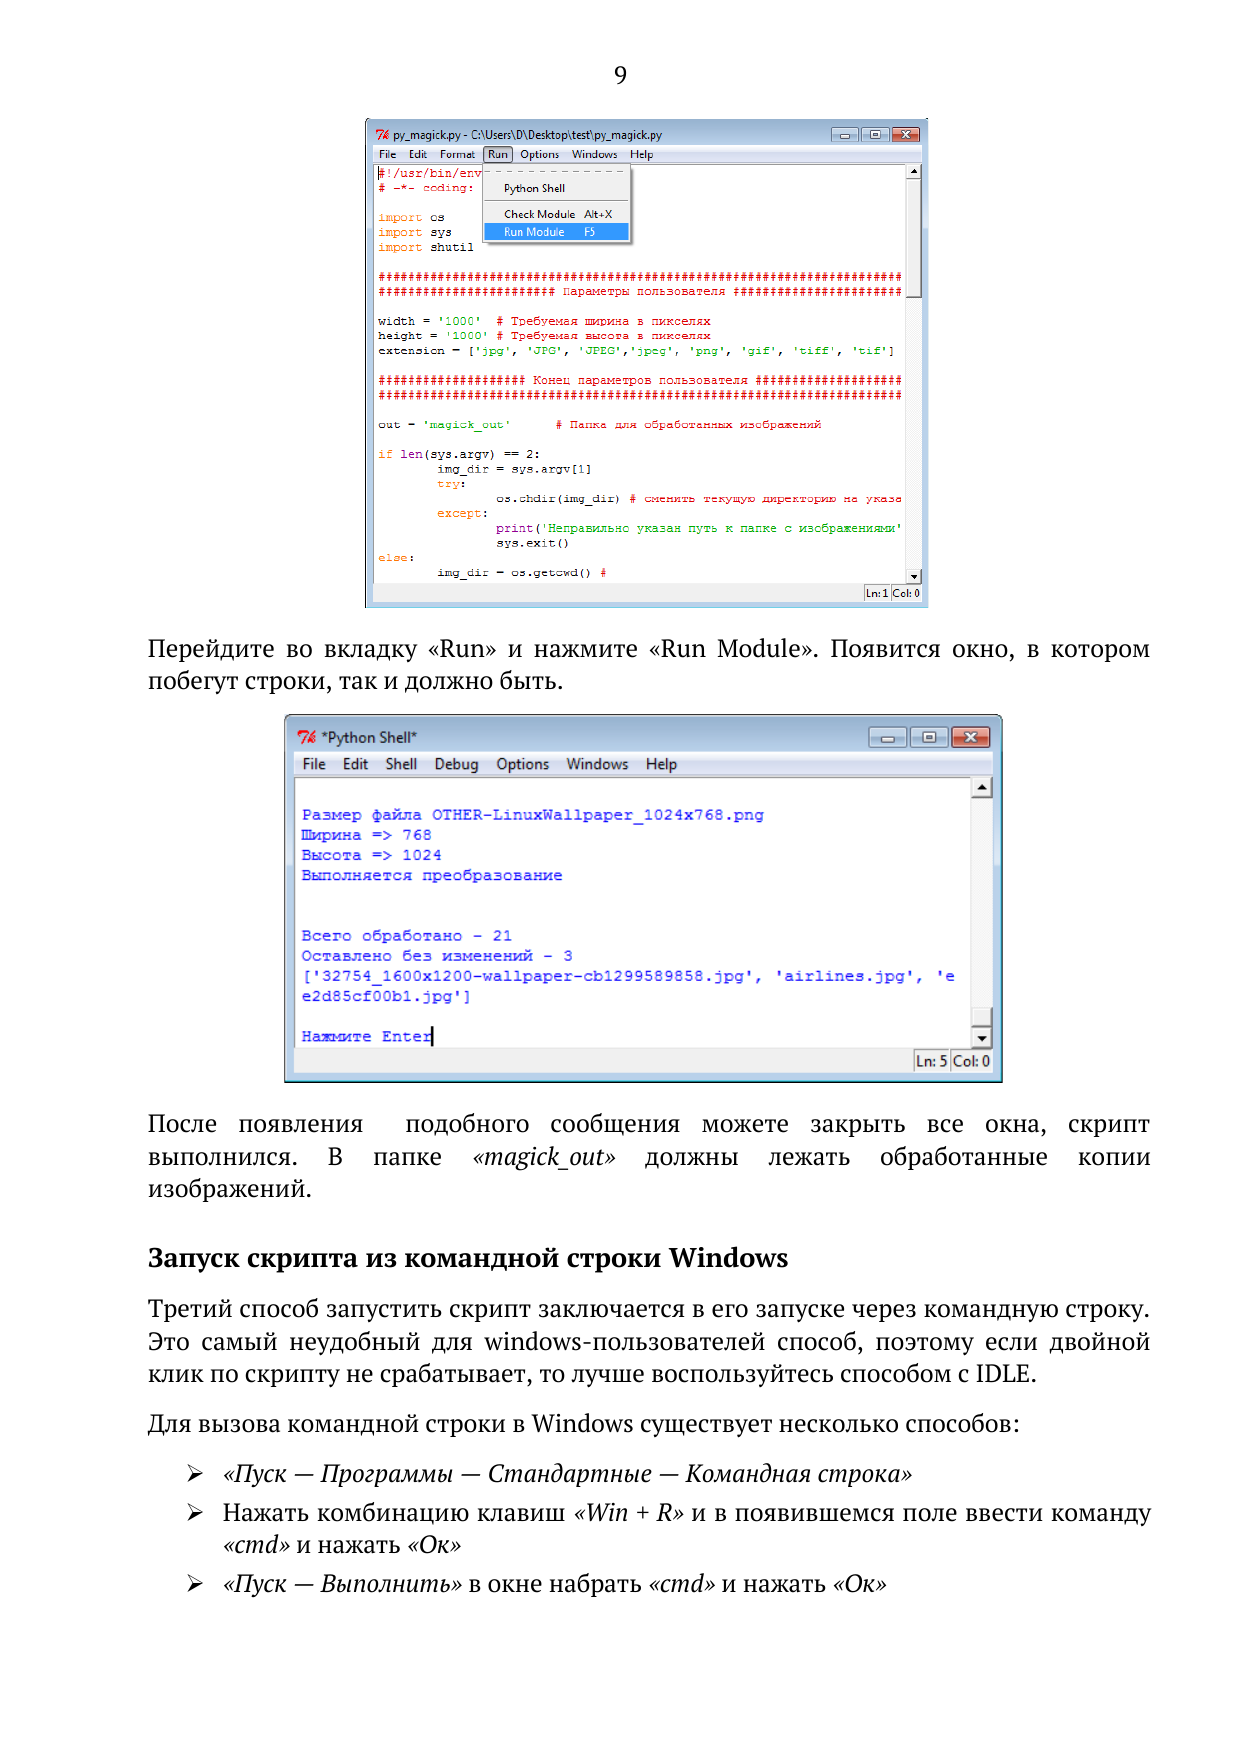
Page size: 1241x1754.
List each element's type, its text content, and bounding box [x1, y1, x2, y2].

text После появления подобного сообщения можете закрыть все окна, скрипт выполнился. В папке «magick_out» должны лежать обработанные копии изображений. [148, 1107, 1152, 1204]
list «Пуск — Программы — Стандартные — Командная строка» [185, 1457, 1152, 1490]
picture [365, 118, 929, 608]
subtitle Запуск скрипта из командной строки Windows [148, 1240, 1152, 1275]
picture [284, 714, 1003, 1083]
text Для вызова командной строки в Windows существует несколько способов: [148, 1407, 1152, 1440]
text Третий способ запустить скрипт заключается в его запуске через командную строку. Это самый неудобный для windows-пользователей способ, поэтому если двойной клик по скрипту не срабатывает, то лучше воспользуйтесь способом с IDLE. [148, 1292, 1152, 1390]
list «Пуск — Выполнить» в окне набрать «cmd» и нажать «Ок» [185, 1567, 1152, 1599]
text Перейдите во вкладку «Run» и нажмите «Run Module». Появится окно, в котором побегут строки, так и должно быть. [148, 632, 1152, 697]
list Нажать комбинацию клавиш «Win + R» и в появившемся поле ввести команду «cmd» и нажать «Ок» [185, 1496, 1152, 1561]
